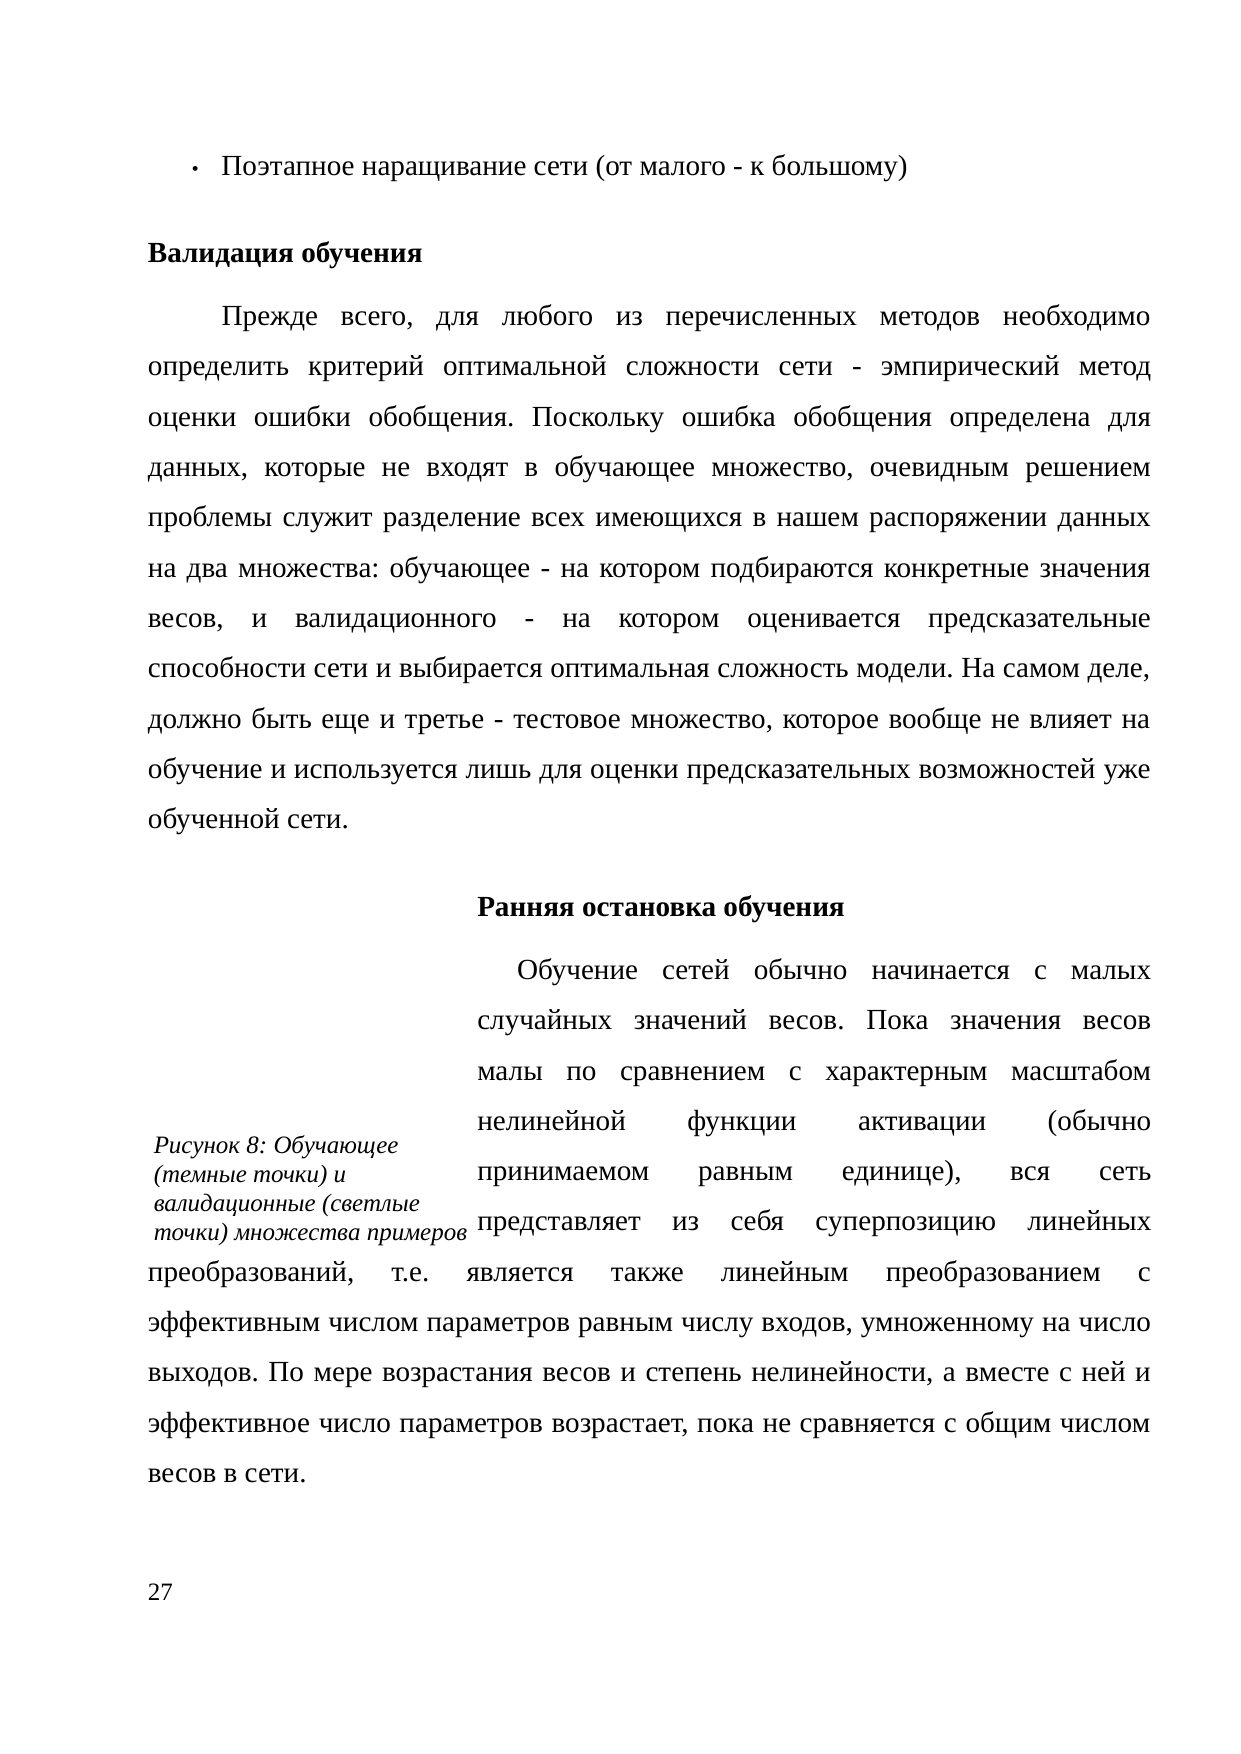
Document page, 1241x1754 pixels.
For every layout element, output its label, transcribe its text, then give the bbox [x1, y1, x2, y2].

subtitle Ранняя остановка обучения [148, 879, 1152, 923]
text Прежде всего, для любого из перечисленных методов необходимо определить критерий оптимальной сложности сети - эмпирический метод оценки ошибки обобщения. Поскольку ошибка обобщения определена для данных, которые не входят в обучающее множество, очевидным решением проблемы служит разделение всех имеющихся в нашем распоряжении данных на два множества: обучающее - на котором подбираются конкретные значения весов, и валидационного - на котором оценивается предсказательные способности сети и выбирается оптимальная сложность модели. На самом деле, должно быть еще и третье - тестовое множество, которое вообще не влияет на обучение и используется лишь для оценки предсказательных возможностей уже обученной сети. [148, 298, 1152, 835]
text Обучение сетей обычно начинается с малых случайных значений весов. Пока значения весов малы по сравнением с характерным масштабом нелинейной функции активации (обычно принимаемом равным единице), вся сеть представляет из себя суперпозицию линейных преобразований, т.е. является также линейным преобразованием с эффективным числом параметров равным числу входов, умноженному на число выходов. По мере возрастания весов и степень нелинейности, а вместе с ней и эффективное число параметров возрастает, пока не сравняется с общим числом весов в сети. [148, 952, 1152, 1489]
text Рисунок 8: Обучающее (темные точки) и валидационные (светлые точки) множества примеров [153, 891, 477, 1246]
subtitle Валидация обучения [148, 235, 1152, 269]
list Поэтапное наращивание сети (от малого - к большому) [192, 148, 1152, 181]
